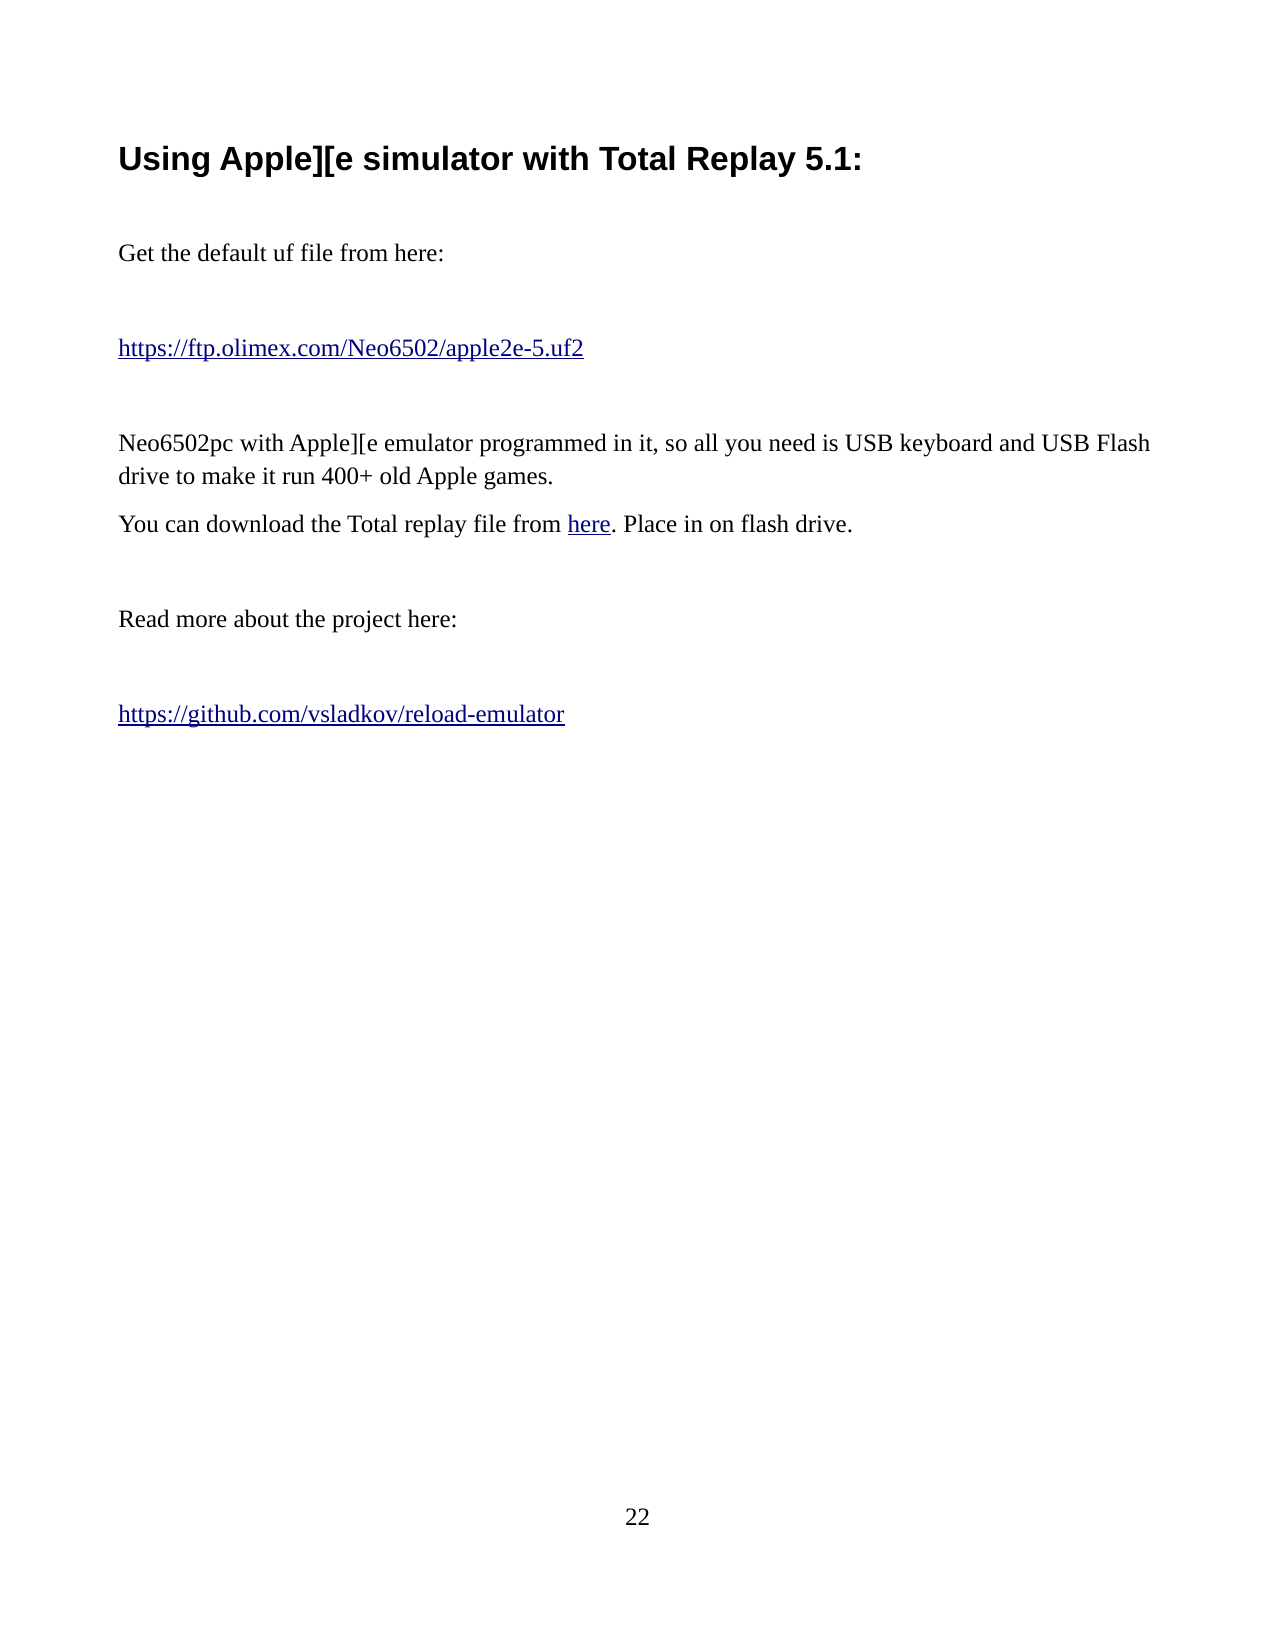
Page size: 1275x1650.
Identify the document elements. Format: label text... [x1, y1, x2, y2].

text You can download the Total replay file from here. Place in on flash drive. [118, 509, 1157, 537]
subtitle Using Apple][e simulator with Total Replay 5.1: [118, 139, 1157, 178]
text Get the default uf file from here: [118, 238, 1157, 266]
text https://ftp.olimex.com/Neo6502/apple2e-5.uf2 [118, 333, 1157, 362]
text https://github.com/vsladkov/reload-emulator [118, 699, 1157, 728]
text Neo6502pc with Apple][e emulator programmed in it, so all you need is USB keyboard and USB Flash drive to make it run 400+ old Apple games. [118, 428, 1157, 490]
text Read more about the project here: [118, 604, 1157, 633]
